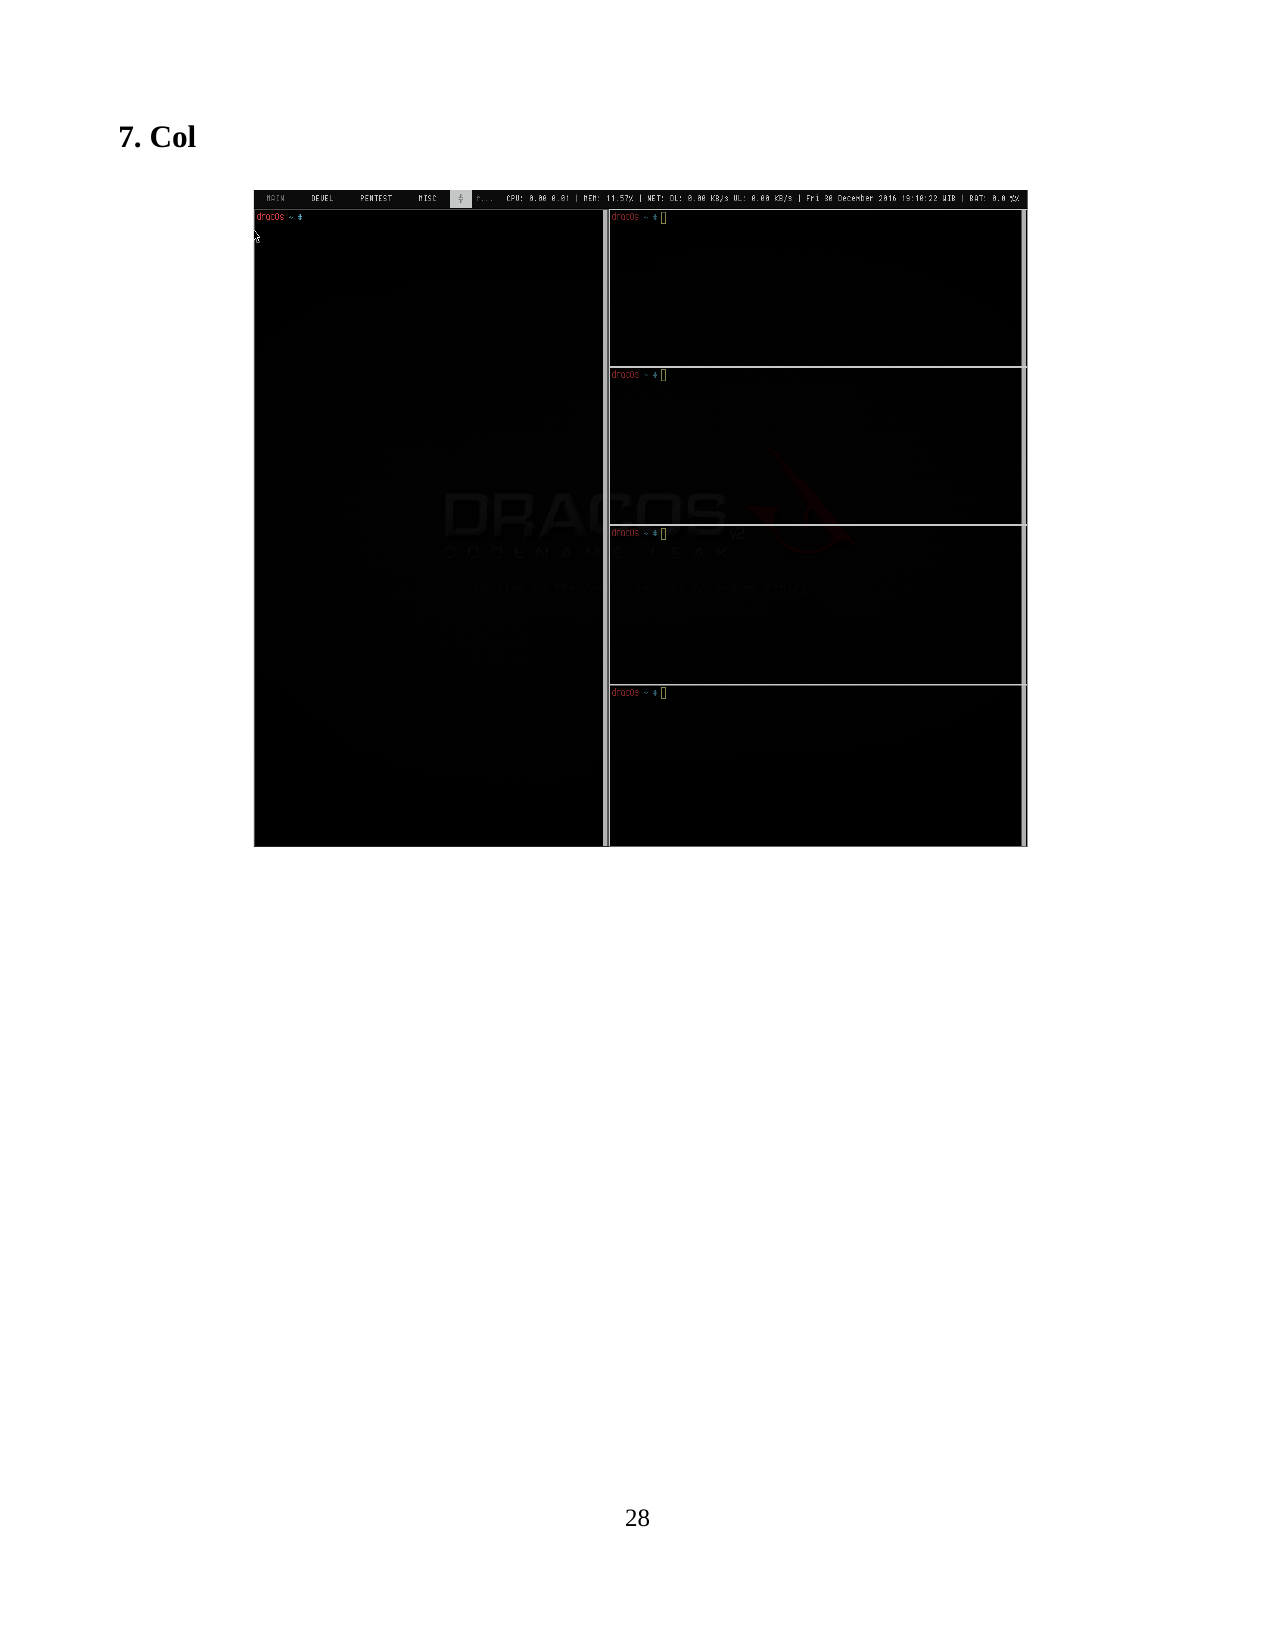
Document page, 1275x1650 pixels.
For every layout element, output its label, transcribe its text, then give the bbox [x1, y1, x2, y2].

picture [253, 190, 1028, 847]
text 7. Col [118, 118, 1157, 154]
